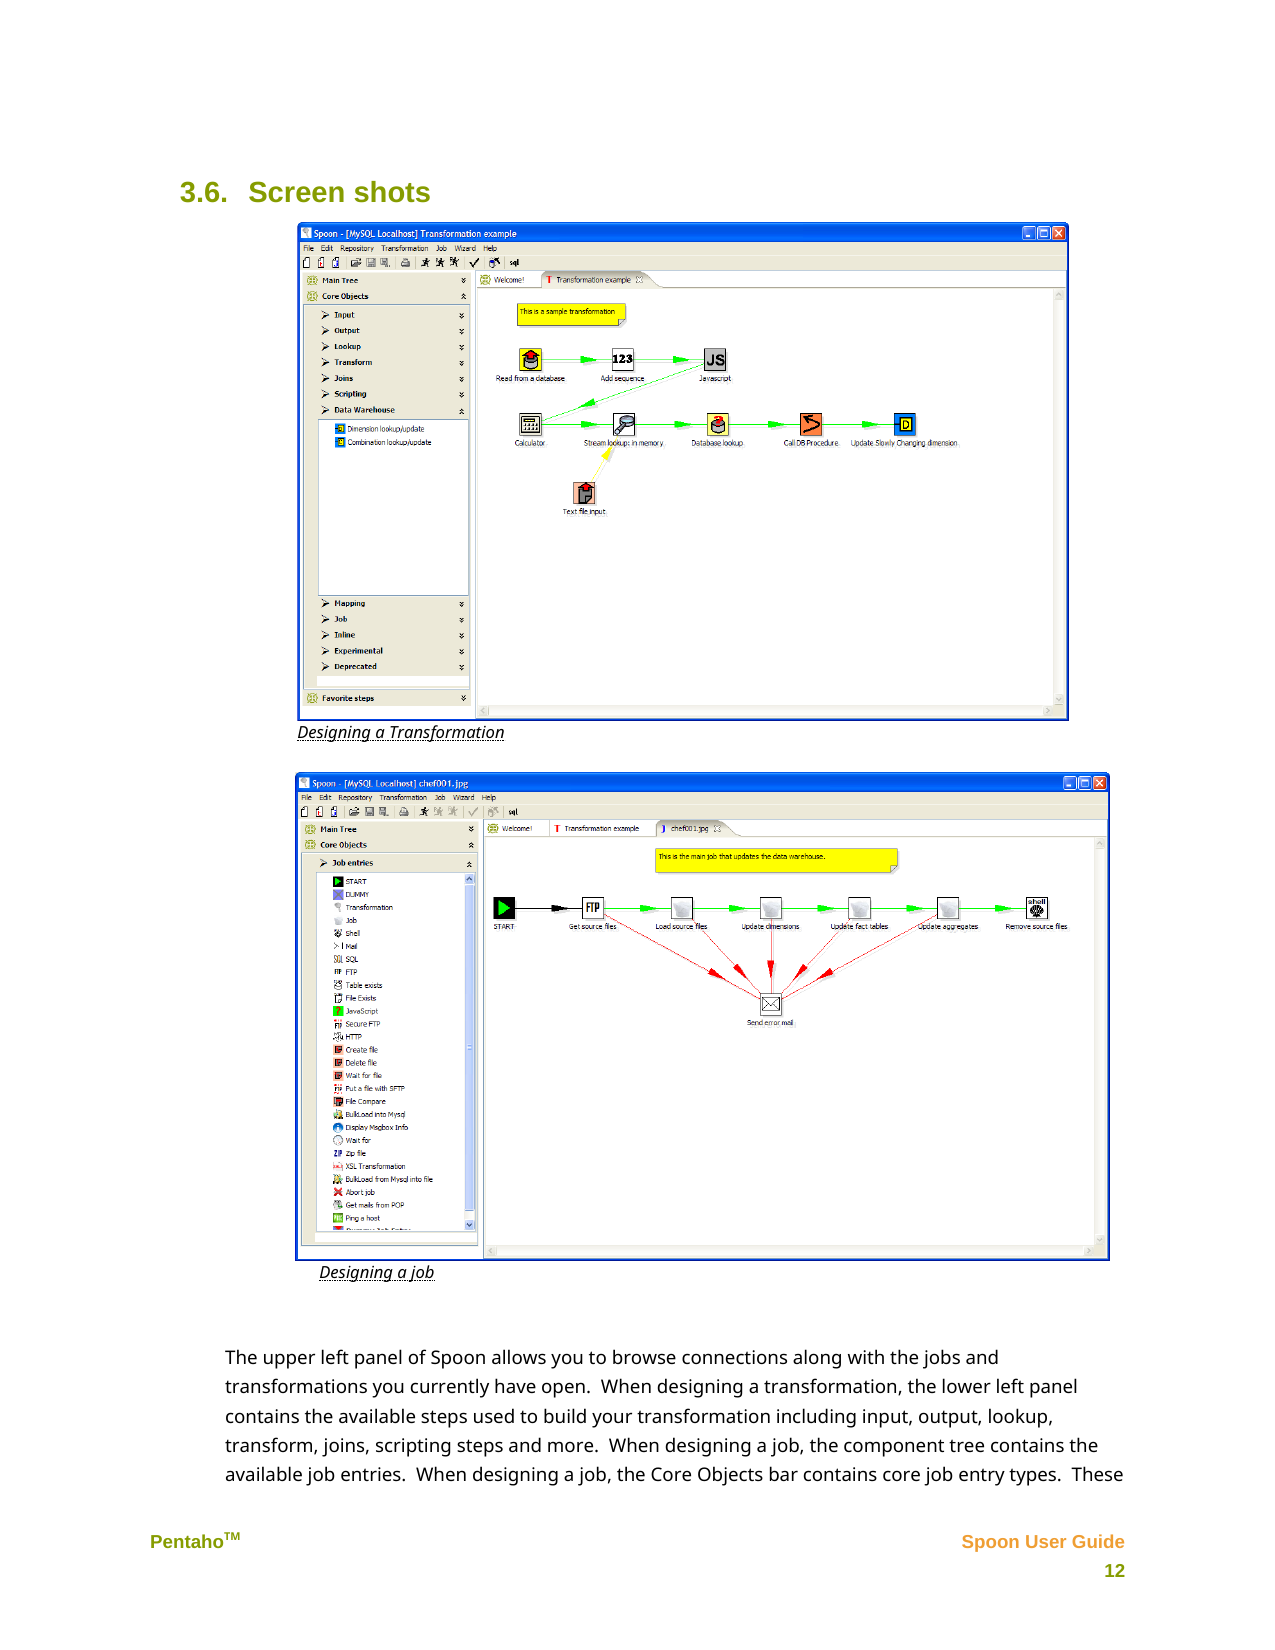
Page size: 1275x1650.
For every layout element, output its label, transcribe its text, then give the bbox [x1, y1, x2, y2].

text The upper left panel of Spoon allows you to browse connections along with the jobs and transformations you currently have open. When designing a transformation, the lower left panel contains the available steps used to build your transformation including input, output, lookup, transform, joins, scripting steps and more. When designing a job, the component tree contains the available job entries. When designing a job, the Core Objects bar contains core job entry types. These [225, 1341, 1125, 1487]
text Designing a Transformation [297, 721, 988, 743]
subtitle Screen shots [179, 175, 1125, 210]
picture [295, 772, 1110, 1261]
picture [297, 222, 1069, 721]
text Designing a job [319, 1261, 1037, 1283]
